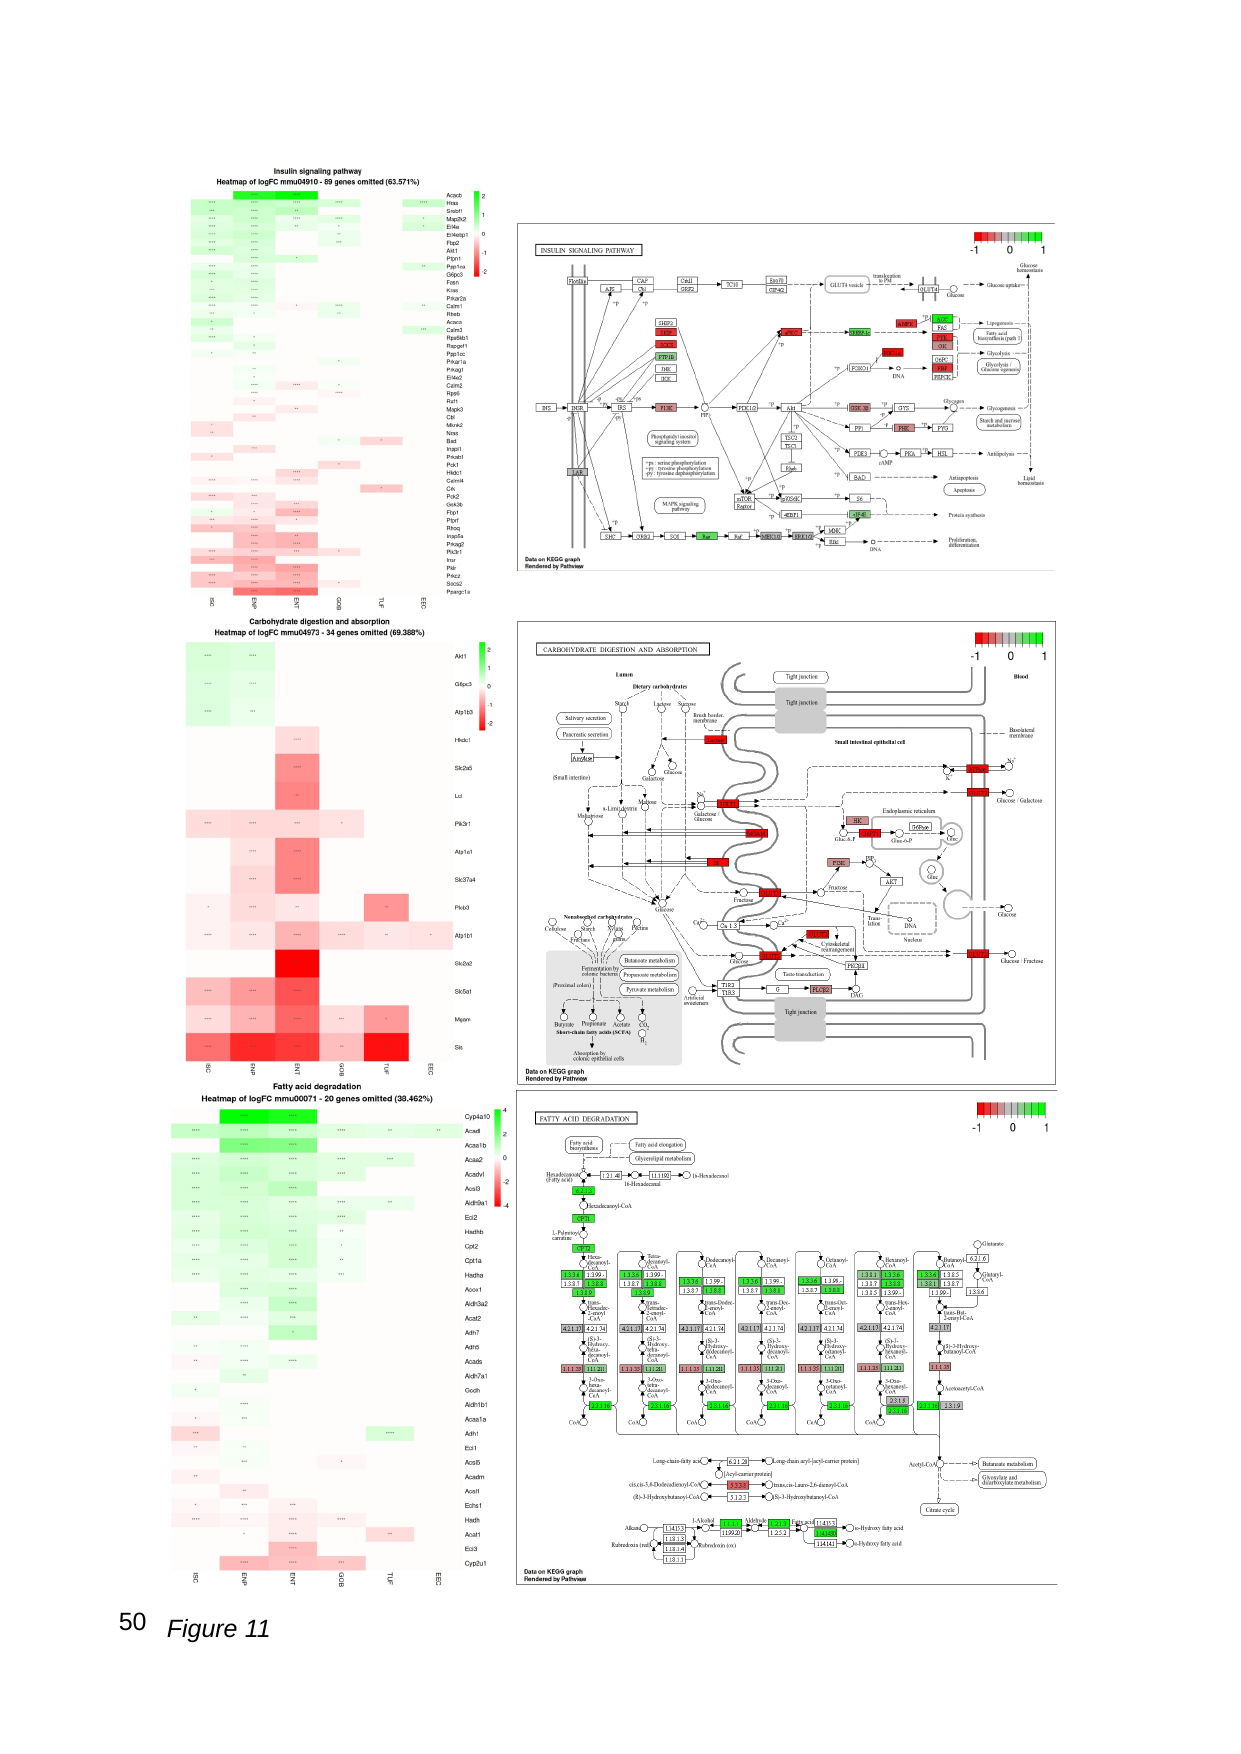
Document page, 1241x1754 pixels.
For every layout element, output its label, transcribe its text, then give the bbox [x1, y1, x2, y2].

text Figure 11 [167, 1588, 1057, 1643]
picture [166, 165, 1058, 1588]
